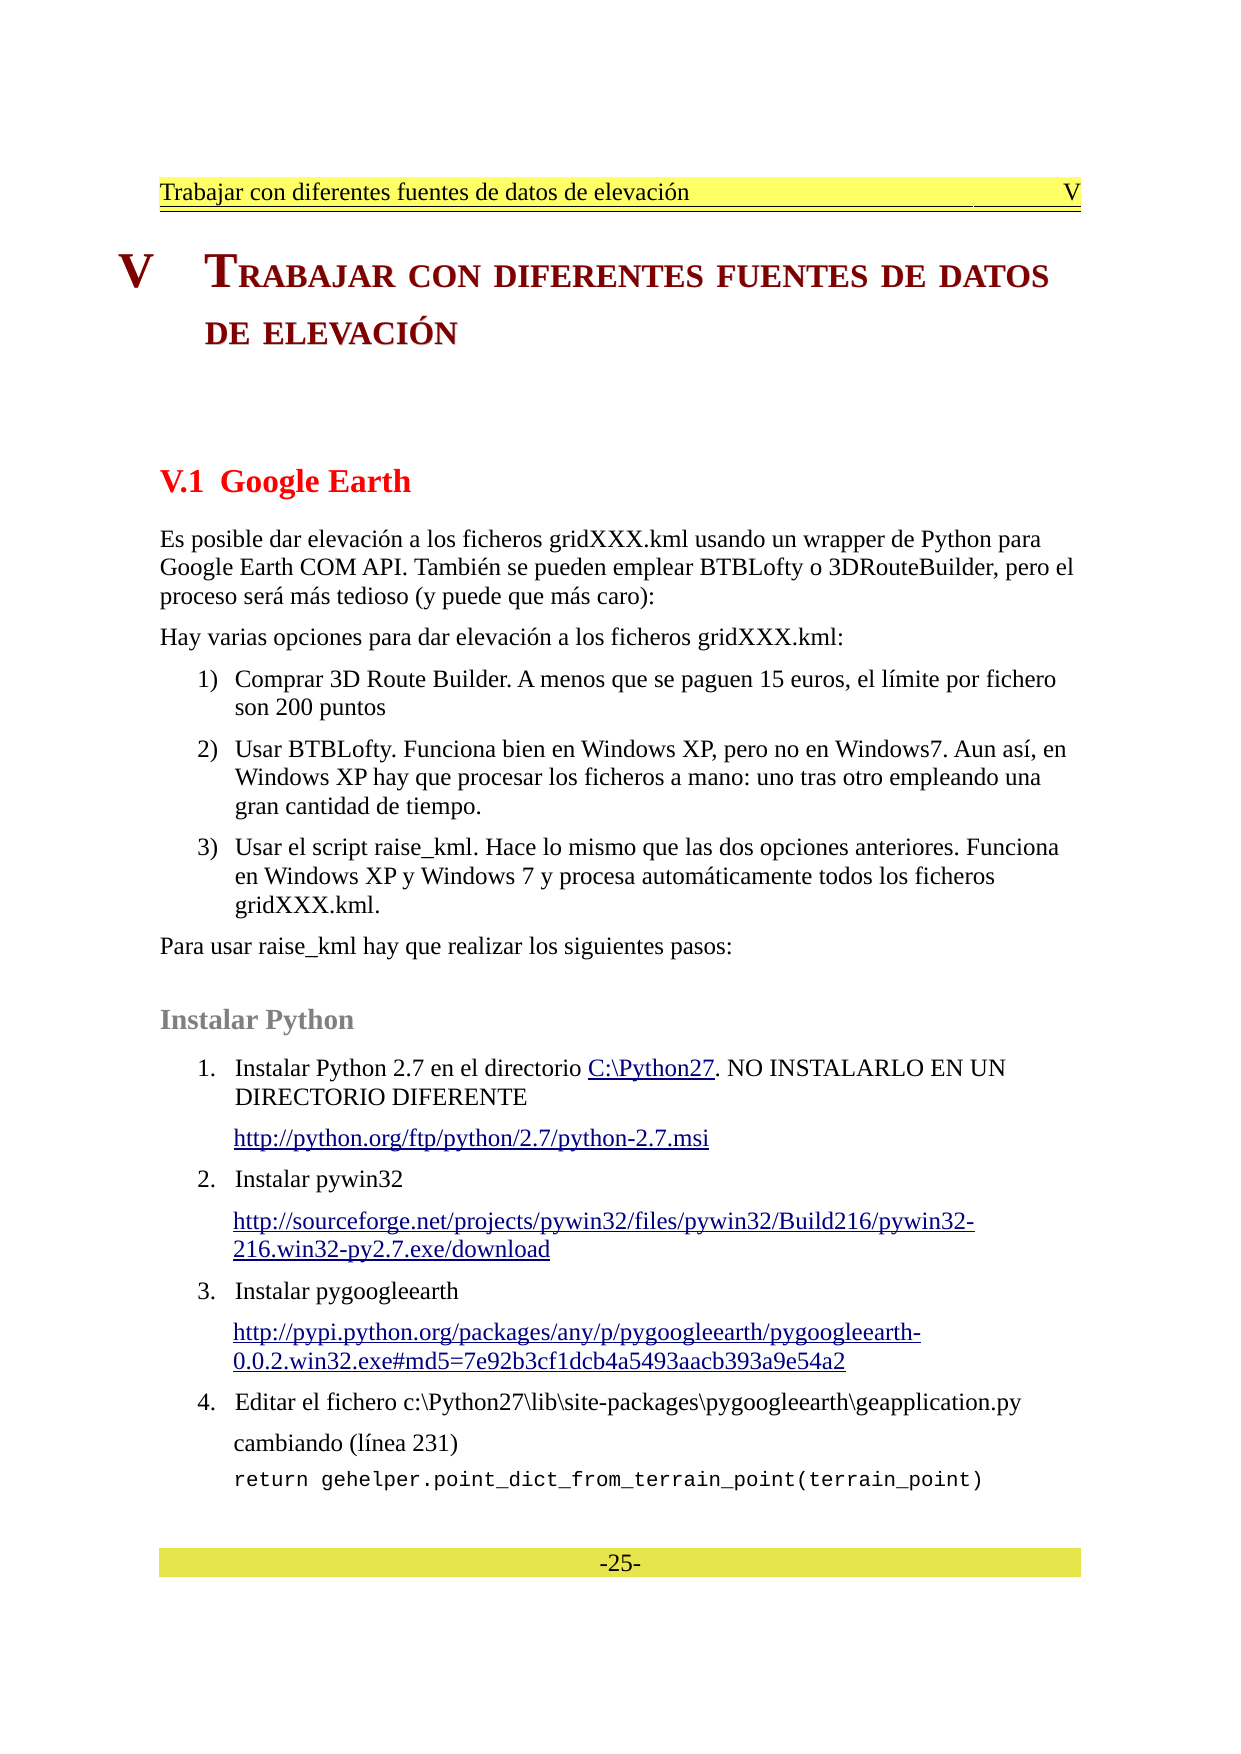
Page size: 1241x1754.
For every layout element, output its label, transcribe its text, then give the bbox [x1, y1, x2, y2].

text Para usar raise_kml hay que realizar los siguientes pasos: [159, 931, 1081, 960]
list Usar BTBLofty. Funciona bien en Windows XP, pero no en Windows7. Aun así, en Windows XP hay que procesar los ficheros a mano: uno tras otro empleando una gran cantidad de tiempo. [197, 734, 1081, 820]
list Instalar pywin32 [197, 1164, 1081, 1193]
subtitle Google Earth [159, 462, 1081, 500]
text http://python.org/ftp/python/2.7/python-2.7.msi [159, 1123, 1081, 1152]
subtitle Instalar Python [159, 1002, 1081, 1036]
text Hay varias opciones para dar elevación a los ficheros gridXXX.kml: [159, 622, 1081, 651]
text Es posible dar elevación a los ficheros gridXXX.kml usando un wrapper de Python para Google Earth COM API. También se pueden emplear BTBLofty o 3DRouteBuilder, pero el proceso será más tedioso (y puede que más caro): [159, 524, 1081, 610]
list Instalar Python 2.7 en el directorio C:\Python27. NO INSTALARLO EN UN DIRECTORIO DIFERENTE [197, 1053, 1081, 1111]
list Comprar 3D Route Builder. A menos que se paguen 15 euros, el límite por fichero son 200 puntos [197, 664, 1081, 721]
text http://sourceforge.net/projects/pywin32/files/pywin32/Build216/pywin32-216.win32-py2.7.exe/download [231, 1206, 1081, 1263]
text cambiando (línea 231) [159, 1428, 1081, 1457]
text http://pypi.python.org/packages/any/p/pygoogleearth/pygoogleearth-0.0.2.win32.exe#md5=7e92b3cf1dcb4a5493aacb393a9e54a2 [233, 1317, 1081, 1374]
list Usar el script raise_kml. Hace lo mismo que las dos opciones anteriores. Funciona en Windows XP y Windows 7 y procesa automáticamente todos los ficheros gridXXX.kml. [197, 832, 1081, 919]
list Instalar pygoogleearth [197, 1276, 1081, 1304]
list Editar el fichero c:\Python27\lib\site-packages\pygoogleearth\geapplication.py [197, 1387, 1081, 1416]
subtitle Trabajar con diferentes fuentes de datos de elevación [118, 240, 1081, 355]
text return gehelper.point_dict_from_terrain_point(terrain_point) [159, 1469, 1081, 1493]
